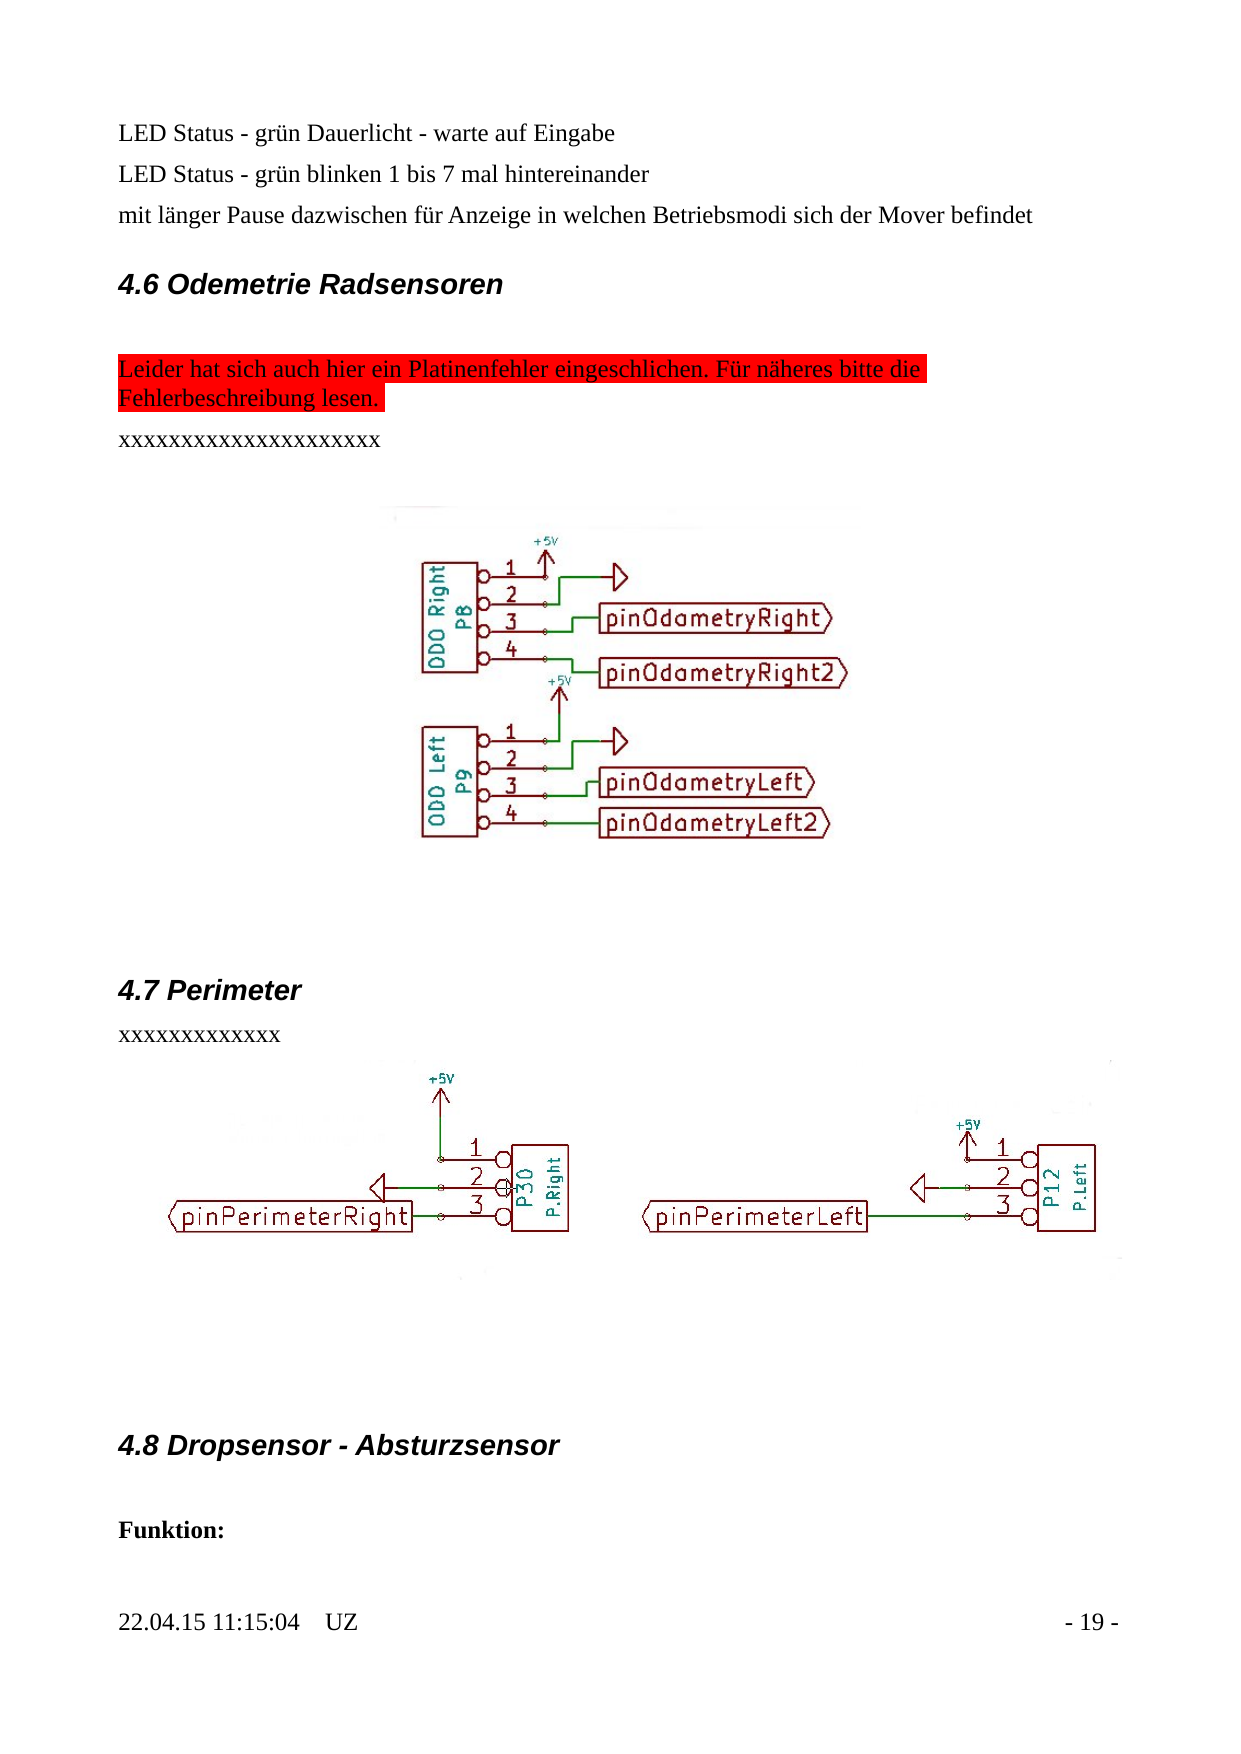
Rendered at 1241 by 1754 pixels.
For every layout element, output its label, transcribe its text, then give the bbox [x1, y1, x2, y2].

subtitle 4.8 Dropsensor - Absturzsensor [118, 1428, 1122, 1462]
text Leider hat sich auch hier ein Platinenfehler eingeschlichen. Für näheres bitte die Fehlerbeschreibung lesen. [118, 354, 1122, 412]
subtitle 4.6 Odemetrie Radsensoren [118, 267, 1122, 300]
text Funktion: [118, 1515, 1122, 1544]
picture [379, 506, 862, 866]
text xxxxxxxxxxxxx [118, 1019, 1122, 1048]
text LED Status - grün Dauerlicht - warte auf Eingabe [118, 118, 1122, 147]
text xxxxxxxxxxxxxxxxxxxxx [118, 424, 1122, 453]
text mit länger Pause dazwischen für Anzeige in welchen Betriebsmodi sich der Mover befindet [118, 201, 1122, 229]
text LED Status - grün blinken 1 bis 7 mal hintereinander [118, 159, 1122, 188]
subtitle 4.7 Perimeter [118, 973, 1122, 1006]
picture [118, 1060, 1123, 1280]
